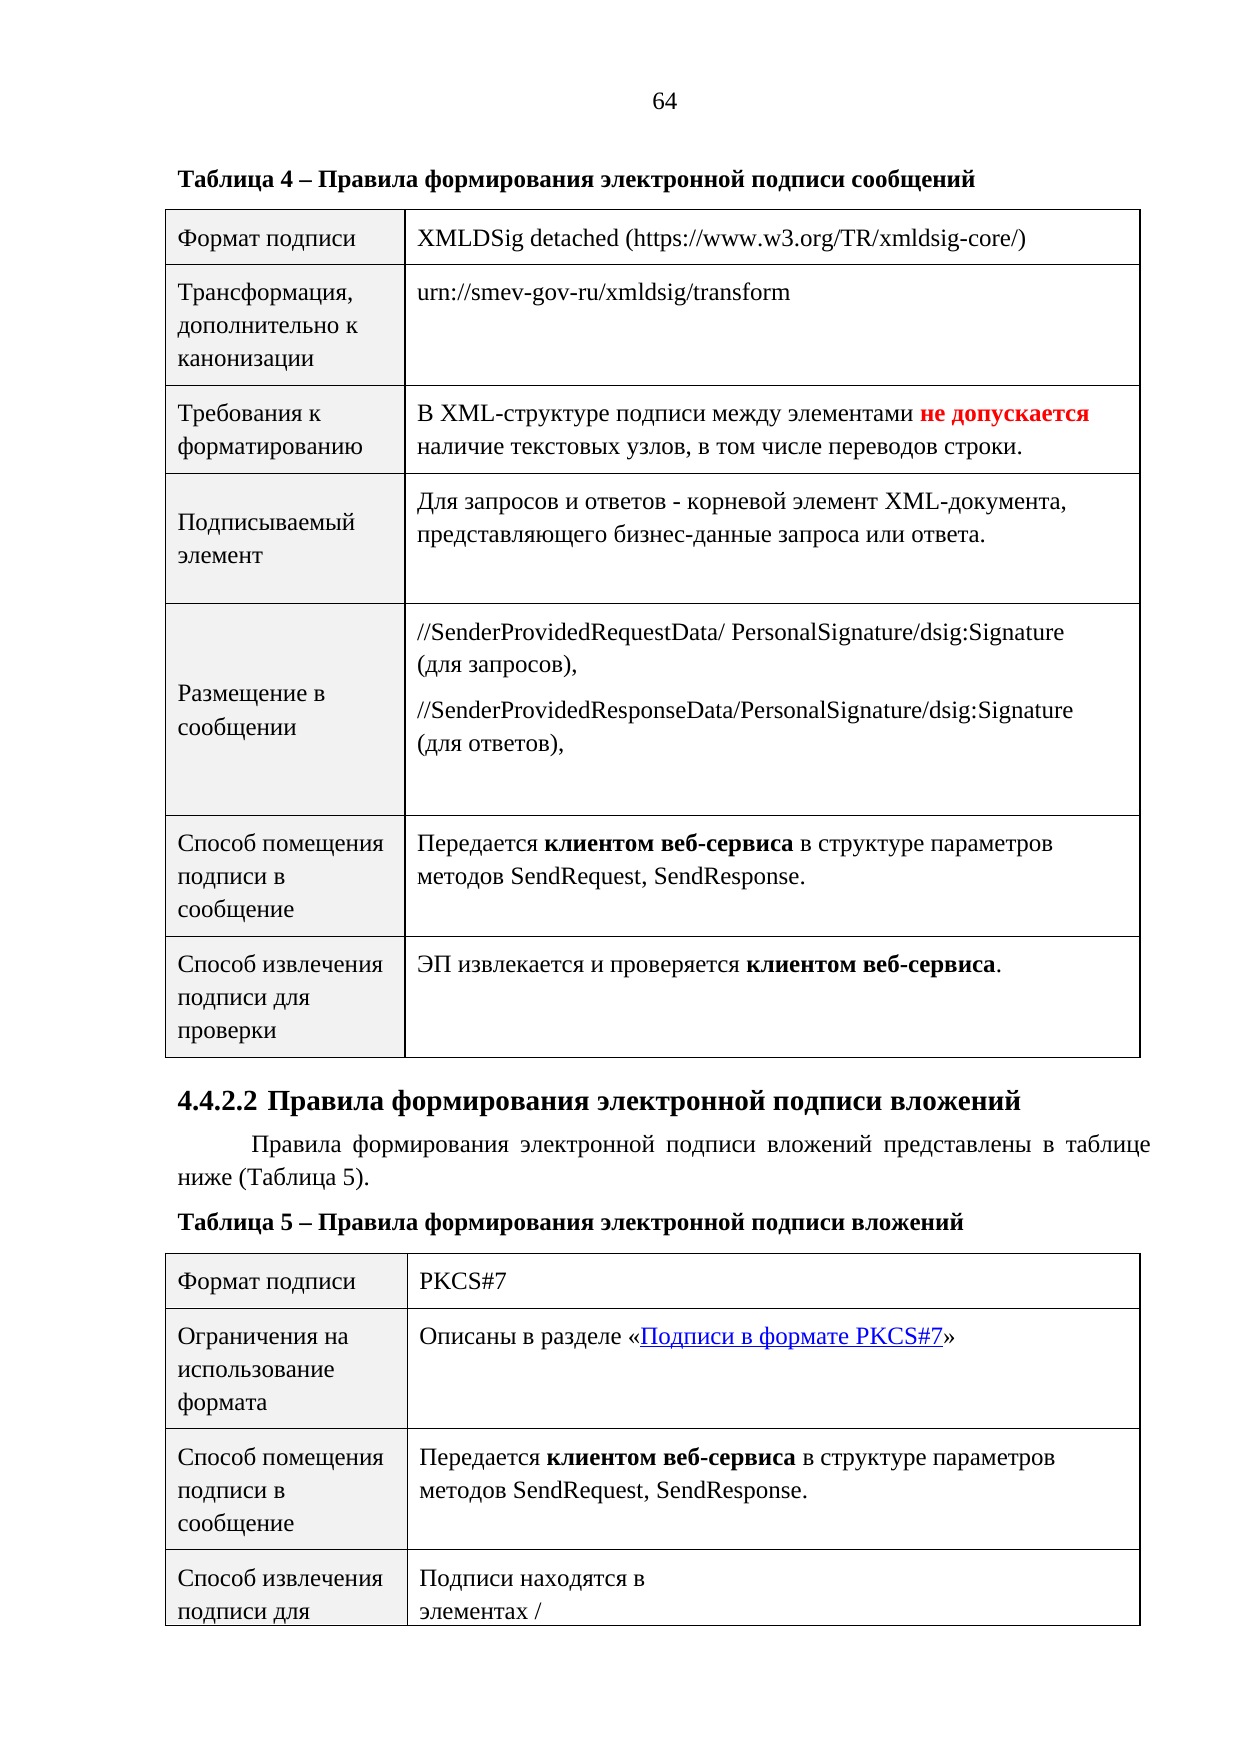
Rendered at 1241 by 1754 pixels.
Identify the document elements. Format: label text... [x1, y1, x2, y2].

table_cell Способ помещения подписи в сообщение [166, 816, 404, 936]
table_cell Передается клиентом веб-сервиса в структуре параметров методов SendRequest, SendResponse. [406, 816, 1139, 936]
subtitle Правила формирования электронной подписи вложений [177, 1083, 1152, 1116]
text Правила формирования электронной подписи вложений представлены в таблице ниже (Таблица 5). [177, 1129, 1152, 1190]
table_cell Способ извлечения подписи для [166, 1550, 407, 1624]
text Таблица 5 – Правила формирования электронной подписи вложений [177, 1207, 1152, 1236]
table_cell Описаны в разделе «Подписи в формате PKCS#7» [408, 1309, 1139, 1428]
text Таблица 4 – Правила формирования электронной подписи сообщений [177, 164, 1152, 192]
table_cell Подписываемый элемент [166, 474, 404, 603]
table_header PKCS#7 [408, 1254, 1139, 1307]
table_cell Передается клиентом веб-сервиса в структуре параметров методов SendRequest, SendResponse. [408, 1429, 1139, 1549]
table_cell Размещение в сообщении [166, 604, 404, 815]
table_cell Подписи находятся в элементах / [408, 1550, 1139, 1624]
table_cell Трансформация, дополнительно к канонизации [166, 265, 404, 385]
table_header XMLDSig detached (https://www.w3.org/TR/xmldsig-core/) [406, 210, 1139, 264]
table_header Формат подписи [166, 210, 404, 264]
table_cell ЭП извлекается и проверяется клиентом веб-сервиса. [406, 937, 1139, 1057]
table_header Формат подписи [166, 1254, 407, 1307]
table_cell Для запросов и ответов - корневой элемент XML-документа, представляющего бизнес-данные запроса или ответа. [406, 474, 1139, 603]
table_cell В XML-структуре подписи между элементами не допускается наличие текстовых узлов, в том числе переводов строки. [406, 386, 1139, 473]
table_cell urn://smev-gov-ru/xmldsig/transform [406, 265, 1139, 385]
table_cell Требования к форматированию [166, 386, 404, 473]
table_cell //SenderProvidedRequestData/ PersonalSignature/dsig:Signature (для запросов), //SenderProvidedResponseData/PersonalSignature/dsig:Signature (для ответов), [406, 604, 1139, 815]
table_cell Ограничения на использование формата [166, 1309, 407, 1428]
table_cell Способ помещения подписи в сообщение [166, 1429, 407, 1549]
table_cell Способ извлечения подписи для проверки [166, 937, 404, 1057]
